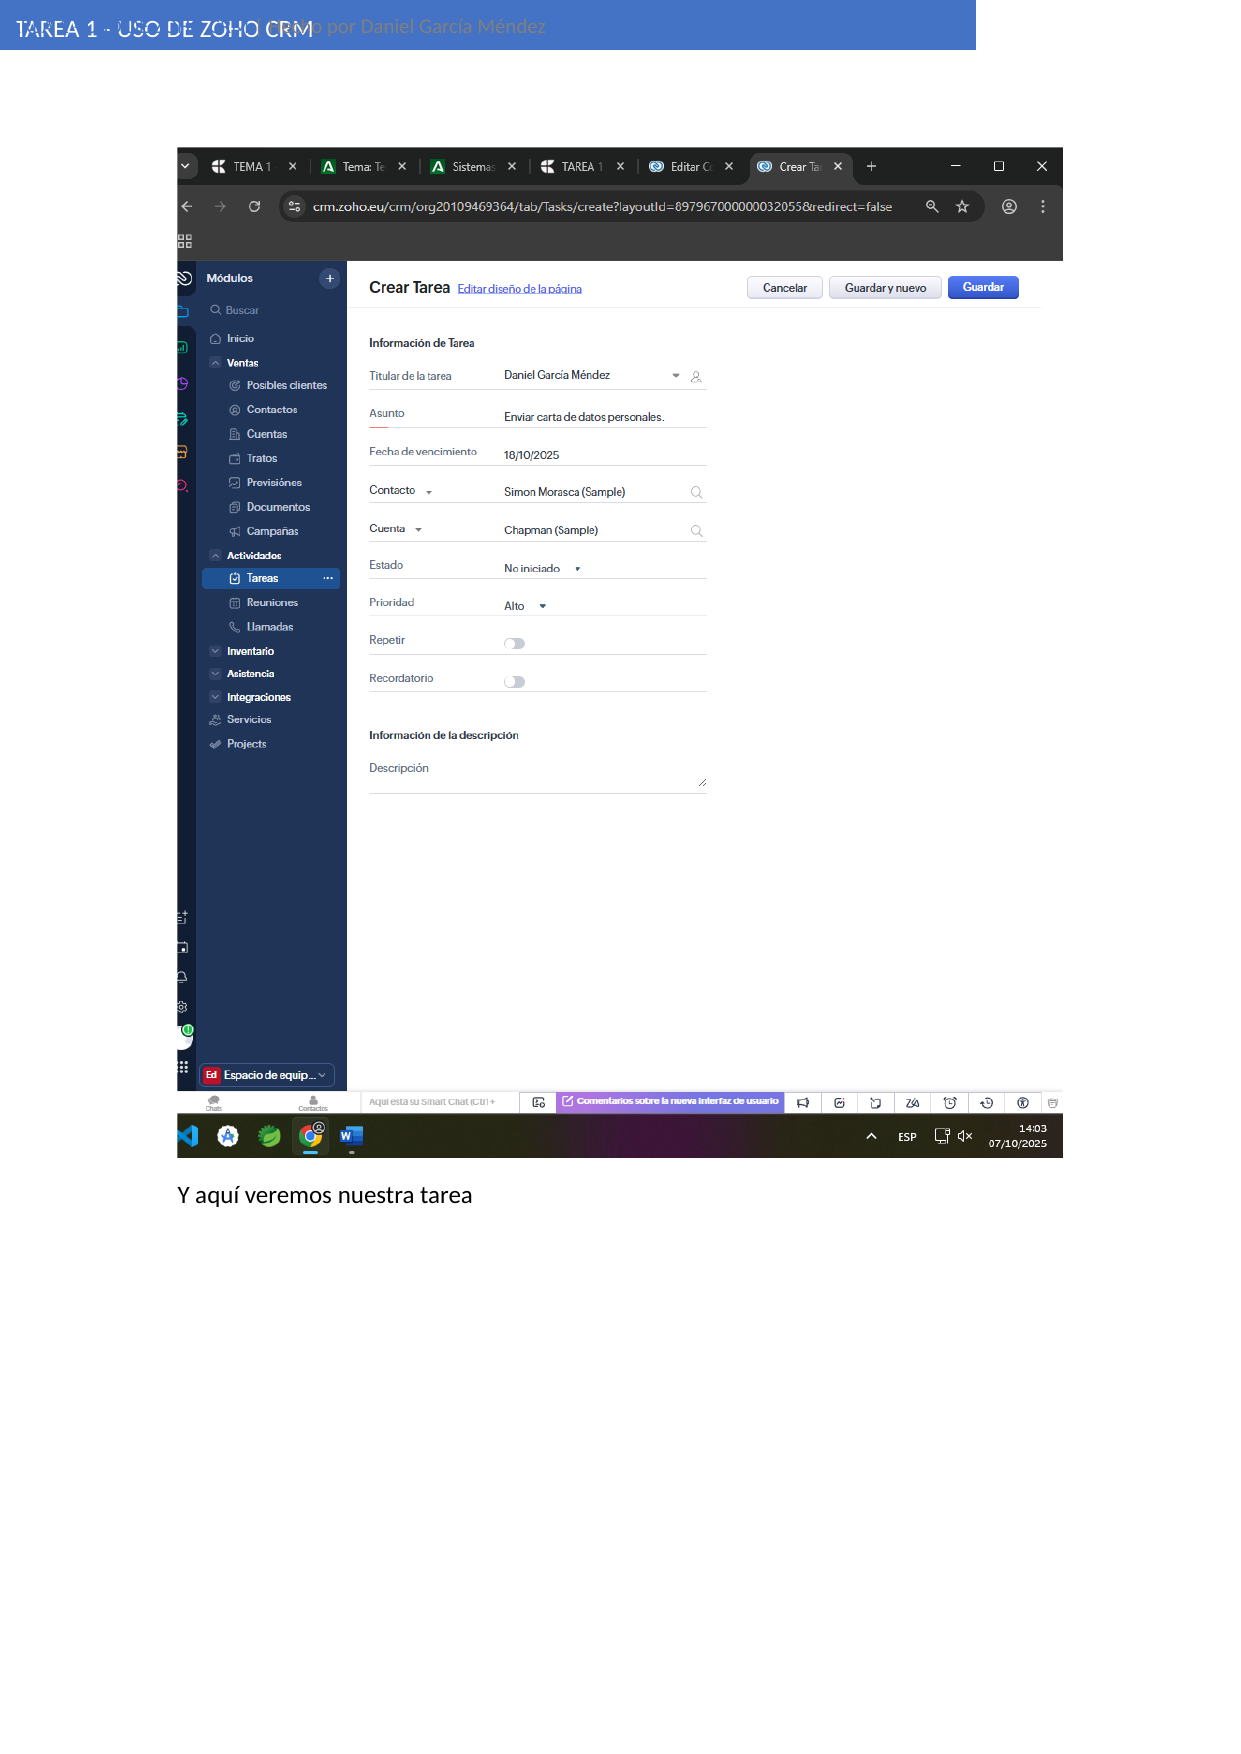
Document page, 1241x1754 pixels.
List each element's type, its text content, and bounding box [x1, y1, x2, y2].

text Y aquí veremos nuestra tarea [177, 1179, 1063, 1209]
